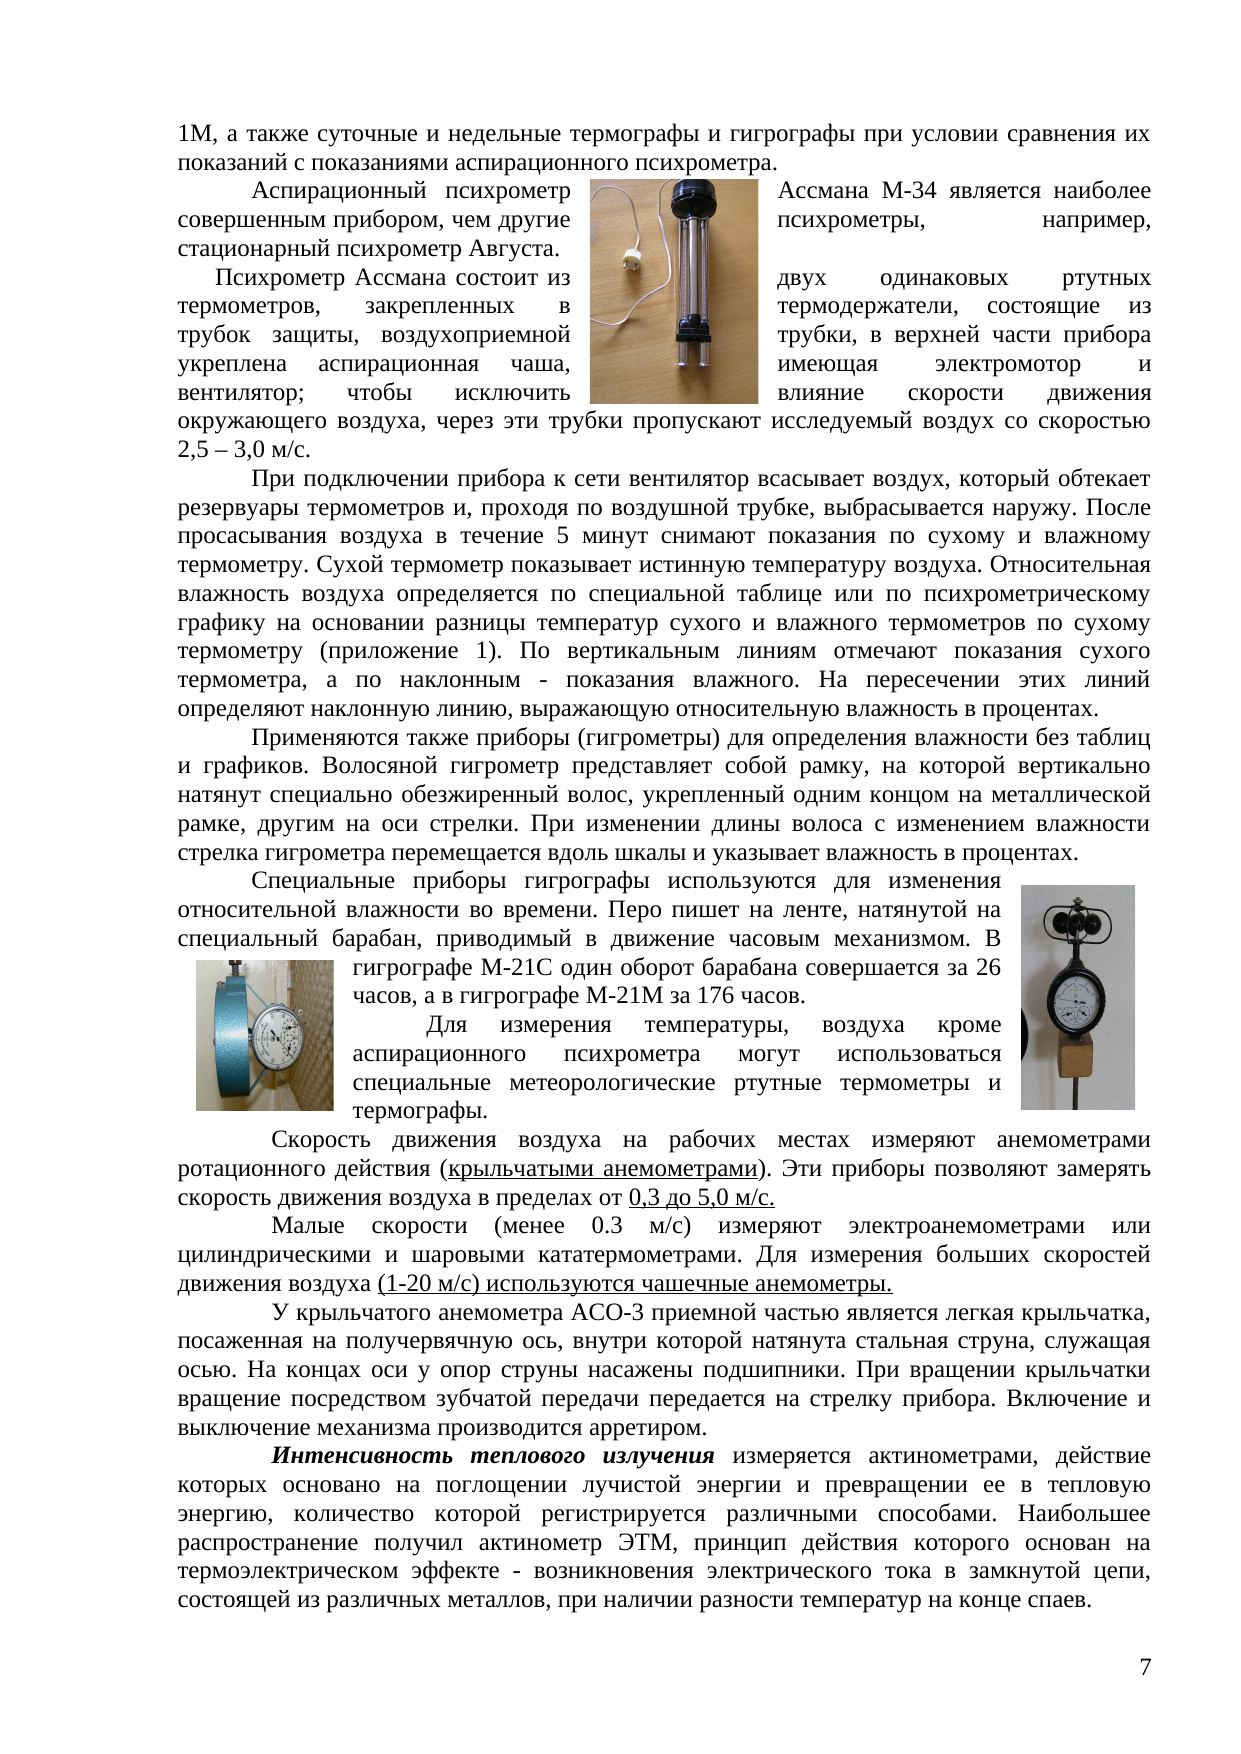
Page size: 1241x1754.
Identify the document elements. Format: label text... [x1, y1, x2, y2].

text Для измерения температуры, воздуха кроме аспирационного психрометра могут использоваться специальные метеорологические ртутные термометры и термографы. [177, 1009, 1152, 1124]
text У крыльчатого анемометра АСО-3 приемной частью является легкая крыльчатка, посаженная на получервячную ось, внутри которой натянута стальная струна, служащая осью. На концах оси у опор струны насажены подшипники. При вращении крыльчатки вращение посредством зубчатой передачи передается на стрелку прибора. Включение и выключение механизма производится арретиром. [177, 1297, 1152, 1441]
text Применяются также приборы (гигрометры) для определения влажности без таблиц и графиков. Волосяной гигрометр представляет собой рамку, на которой вертикально натянут специально обезжиренный волос, укрепленный одним концом на металлической рамке, другим на оси стрелки. При изменении длины волоса с изменением влажности стрелка гигрометра перемещается вдоль шкалы и указывает влажность в процентах. [177, 722, 1152, 866]
text Специальные приборы гигрографы используются для изменения относительной влажности во времени. Перо пишет на ленте, натянутой на специальный барабан, приводимый в движение часовым механизмом. В гигрографе М-21С один оборот барабана совершается за 26 часов, а в гигрографе М-21М за 176 часов. [177, 866, 1152, 1009]
text Интенсивность теплового излучения измеряется актинометрами, действие которых основано на поглощении лучистой энергии и превращении ее в тепловую энергию, количество которой регистрируется различными способами. Наибольшее распространение получил актинометр ЭТМ, принцип действия которого основан на термоэлектрическом эффекте - возникновения электрического тока в замкнутой цепи, состоящей из различных металлов, при наличии разности температур на конце спаев. [177, 1441, 1152, 1613]
text 1М, а также суточные и недельные термографы и гигрографы при условии сравнения их показаний с показаниями аспирационного психрометра. [177, 118, 1152, 176]
picture [196, 960, 334, 1111]
text Психрометр Ассмана состоит из двух одинаковых ртутных термометров, закрепленных в термодержатели, состоящие из трубок защиты, воздухоприемной трубки, в верхней части прибора укреплена аспирационная чаша, имеющая электромотор и вентилятор; чтобы исключить влияние скорости движения окружающего воздуха, через эти трубки пропускают исследуемый воздух со скоростью 2,5 – 3,0 м/с. [177, 262, 1152, 463]
text Аспирационный психрометр Ассмана М-34 является наиболее совершенным прибором, чем другие психрометры, например, стационарный психрометр Августа. [177, 176, 1152, 262]
text При подключении прибора к сети вентилятор всасывает воздух, который обтекает резервуары термометров и, проходя по воздушной трубке, выбрасывается наружу. После просасывания воздуха в течение 5 минут снимают показания по сухому и влажному термометру. Сухой термометр показывает истинную температуру воздуха. Относительная влажность воздуха определяется по специальной таблице или по психрометрическому графику на основании разницы температур сухого и влажного термометров по сухому термометру (приложение 1). По вертикальным линиям отмечают показания сухого термометра, а по наклонным - показания влажного. На пересечении этих линий определяют наклонную линию, выражающую относительную влажность в процентах. [177, 463, 1152, 722]
picture [589, 179, 759, 405]
picture [1021, 885, 1136, 1110]
text Скорость движения воздуха на рабочих местах измеряют анемометрами ротационного действия (крыльчатыми анемометрами). Эти приборы позволяют замерять скорость движения воздуха в пределах от 0,3 до 5,0 м/с. [177, 1124, 1152, 1211]
text Малые скорости (менее 0.3 м/с) измеряют электроанемометрами или цилиндрическими и шаровыми кататермометрами. Для измерения больших скоростей движения воздуха (1-20 м/с) используются чашечные анемометры. [177, 1211, 1152, 1297]
